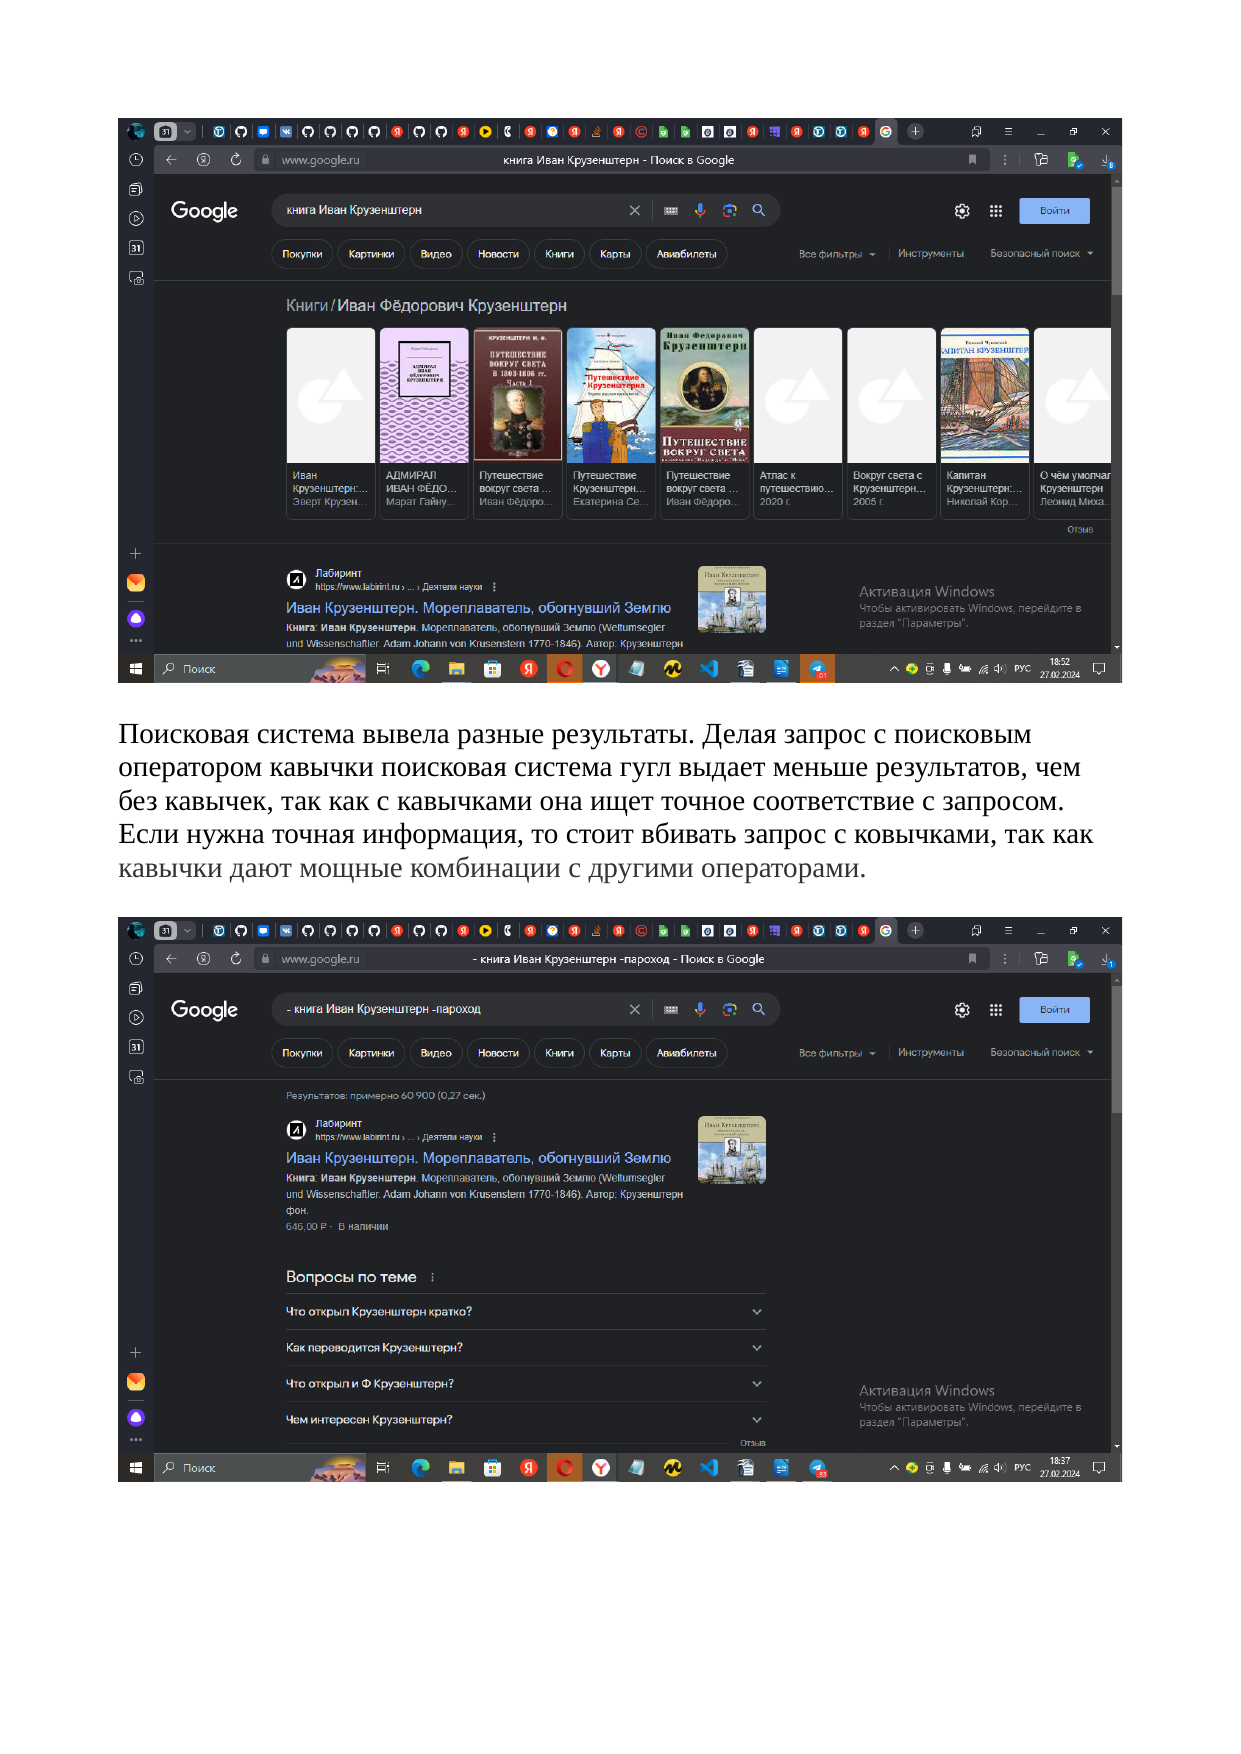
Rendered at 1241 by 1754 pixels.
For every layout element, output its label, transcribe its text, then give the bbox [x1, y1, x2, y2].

picture [118, 917, 1123, 1482]
picture [118, 118, 1123, 683]
text Поисковая система вывела разные результаты. Делая запрос с поисковым оператором кавычки поисковая система гугл выдает меньше результатов, чем без кавычек, так как с кавычками она ищет точное соответствие с запросом. Если нужна точная информация, то стоит вбивать запрос с ковычками, так как кавычки дают мощные комбинации с другими операторами. [118, 716, 1122, 884]
